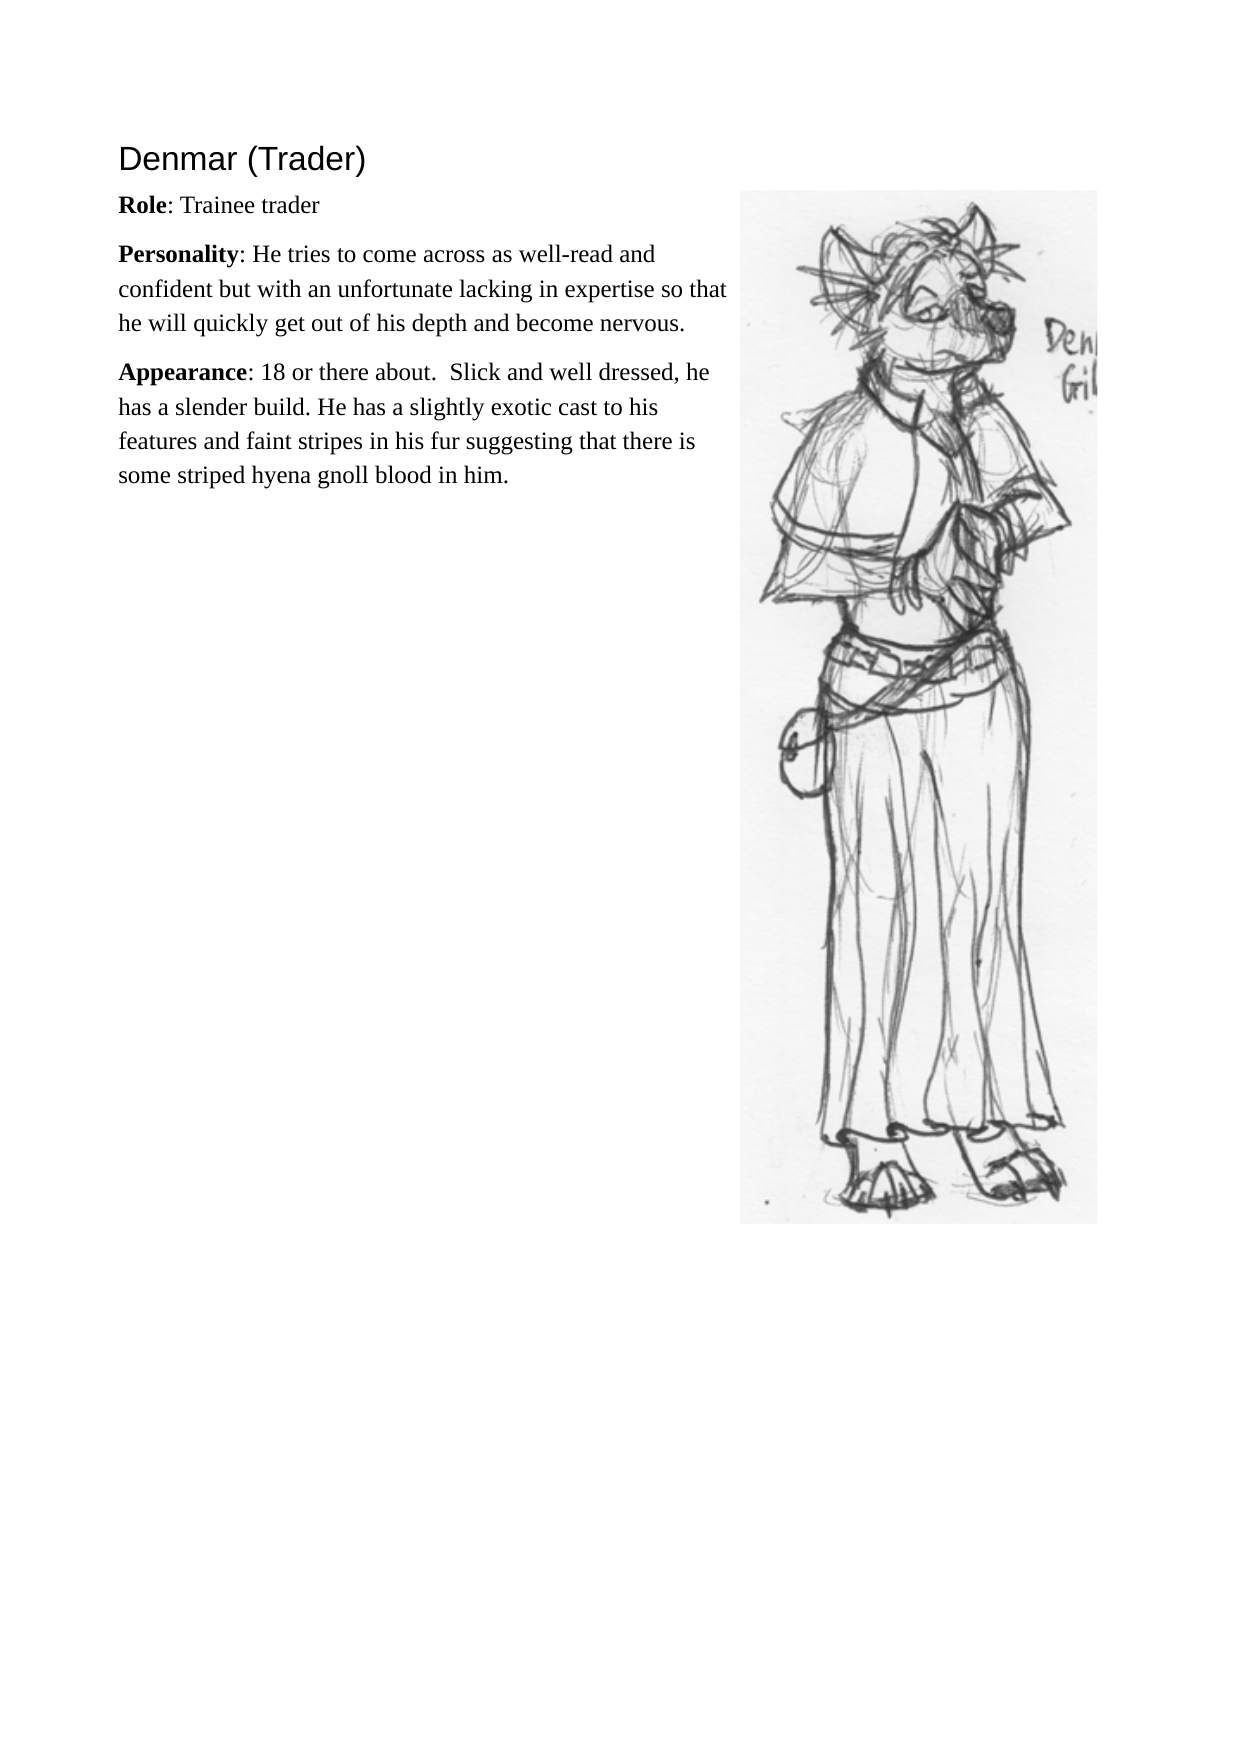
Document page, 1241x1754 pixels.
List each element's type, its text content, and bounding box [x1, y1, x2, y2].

text Appearance: 18 or there about. Slick and well dressed, he has a slender build. He has a slightly exotic cast to his features and faint stripes in his fur suggesting that there is some striped hyena gnoll blood in him. [118, 357, 739, 489]
subtitle Denmar (Trader) [118, 139, 1122, 178]
text Personality: He tries to come across as well-read and confident but with an unfortunate lacking in expertise so that he will quickly get out of his depth and become nervous. [118, 239, 739, 337]
text Role: Trainee trader [118, 190, 739, 219]
picture [739, 190, 1098, 1224]
text [1098, 190, 1122, 219]
